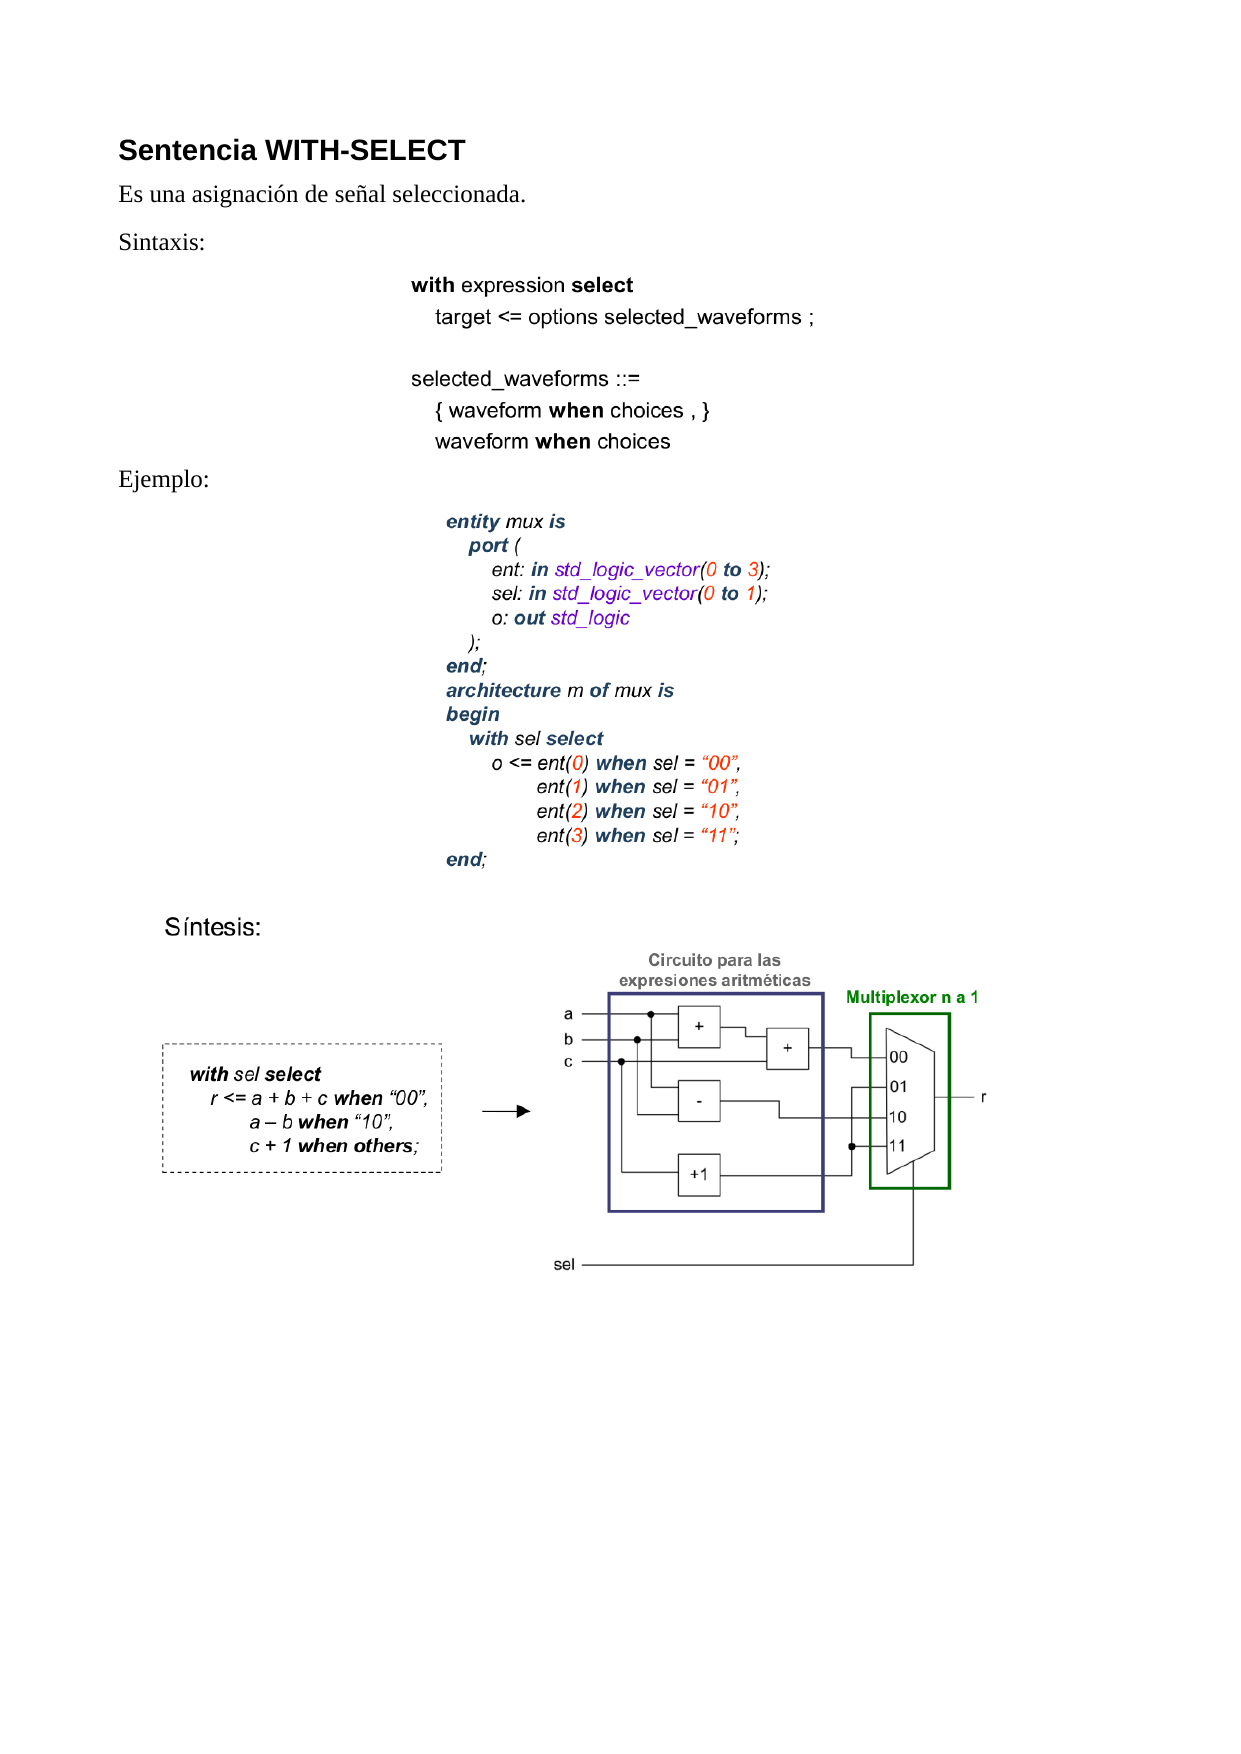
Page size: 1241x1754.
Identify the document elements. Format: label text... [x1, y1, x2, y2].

picture [141, 905, 1006, 1290]
text Ejemplo: [118, 464, 1122, 493]
picture [428, 509, 797, 875]
text Es una asignación de señal seleccionada. [118, 179, 1122, 208]
text Sintaxis: [118, 227, 1122, 255]
subtitle Sentencia WITH-SELECT [118, 133, 1122, 166]
picture [394, 261, 820, 464]
